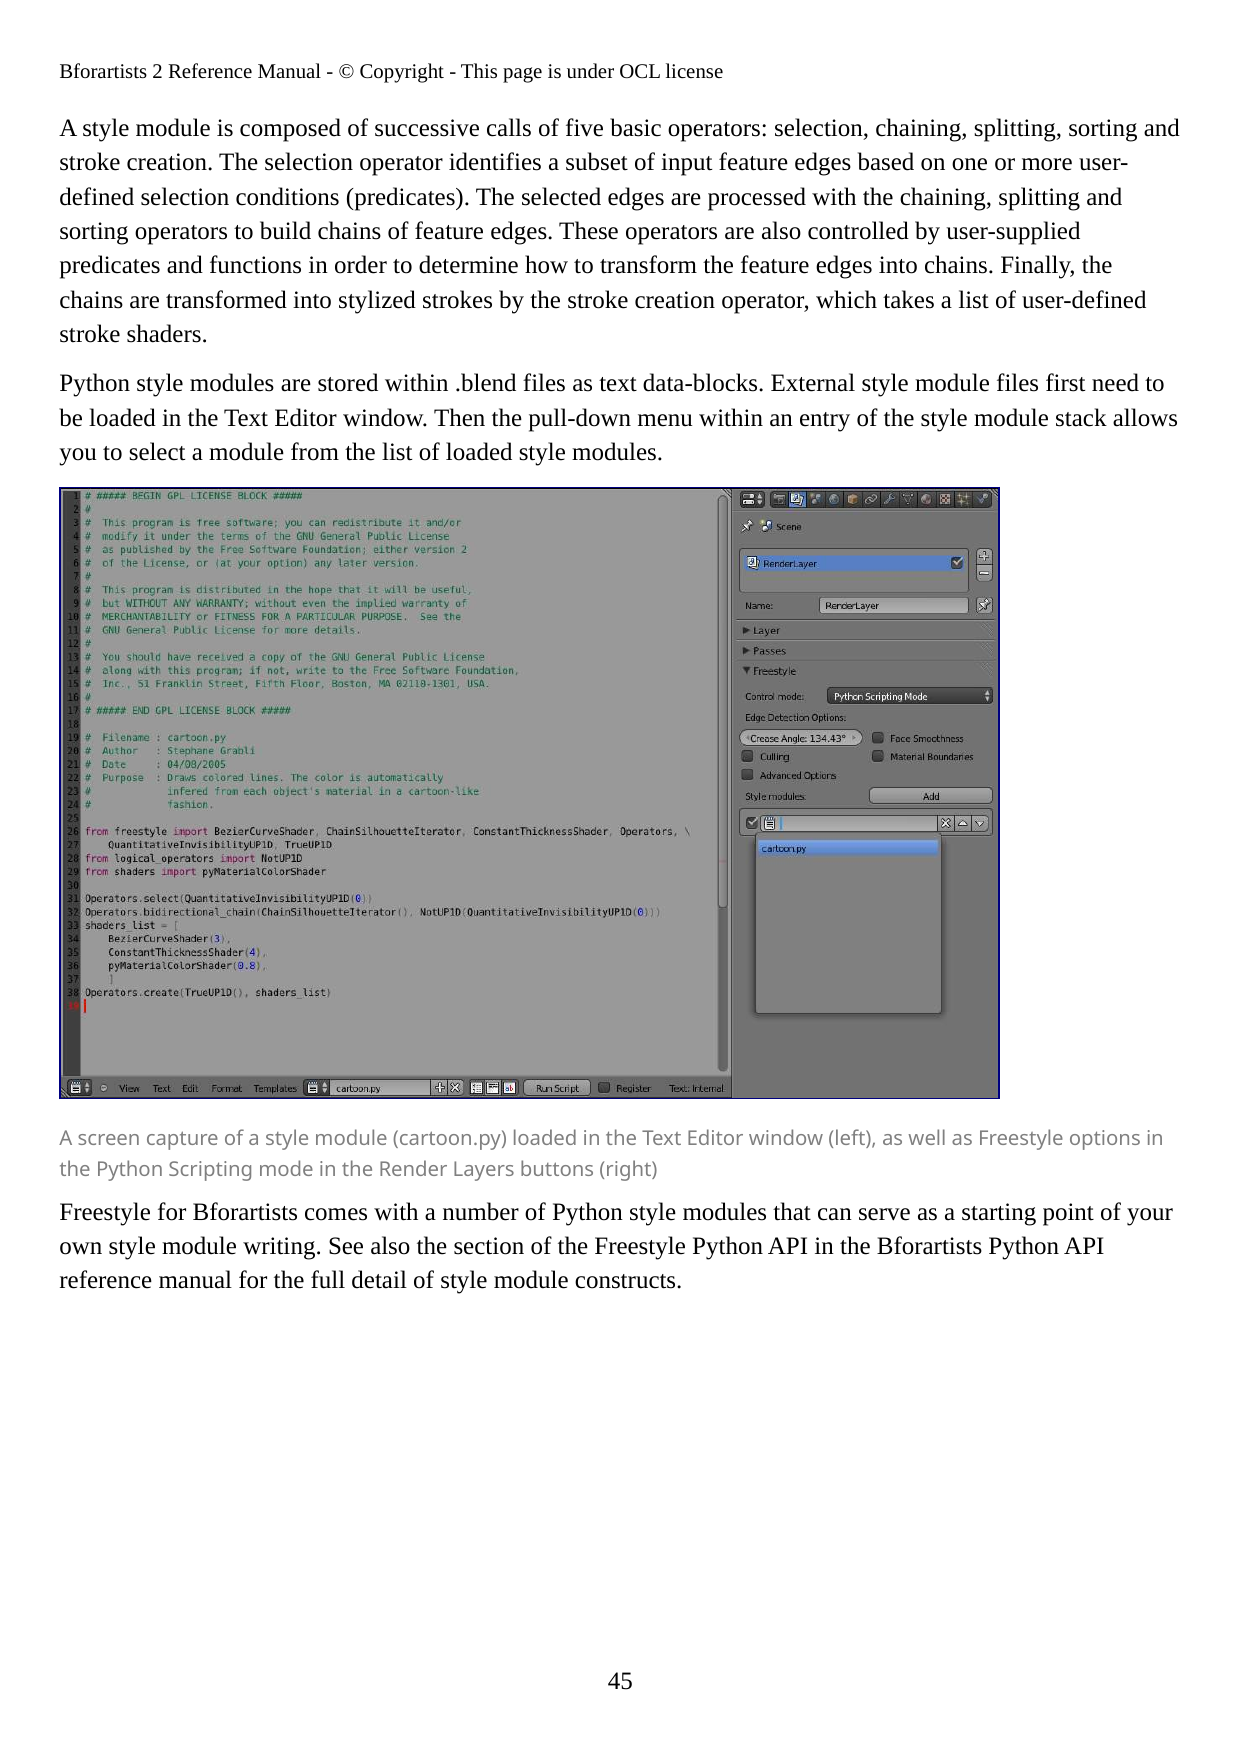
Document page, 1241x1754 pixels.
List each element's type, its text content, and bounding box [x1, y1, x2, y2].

text A screen capture of a style module (cartoon.py) loaded in the Text Editor window (left), as well as Freestyle options in the Python Scripting mode in the Render Layers buttons (right) [59, 1119, 1181, 1182]
picture [61, 488, 998, 1098]
text Python style modules are stored within .blend files as text data-blocks. External style module files first need to be loaded in the Text Editor window. Then the pull-down menu within an entry of the style module stack allows you to select a module from the list of loaded style modules. [59, 368, 1181, 466]
text Freestyle for Bforartists comes with a number of Python style modules that can serve as a starting point of your own style module writing. See also the section of the Freestyle Python API in the Bforartists Python API reference manual for the full detail of style module constructs. [59, 1197, 1181, 1294]
text A style module is composed of successive calls of five basic operators: selection, chaining, splitting, sorting and stroke creation. The selection operator identifies a subset of input feature edges based on one or more user-defined selection conditions (predicates). The selected edges are processed with the chaining, splitting and sorting operators to build chains of feature edges. These operators are also controlled by user-supplied predicates and functions in order to determine how to transform the feature edges into chains. Finally, the chains are transformed into stylized strokes by the stroke creation operator, which takes a list of user-defined stroke shaders. [59, 113, 1181, 348]
